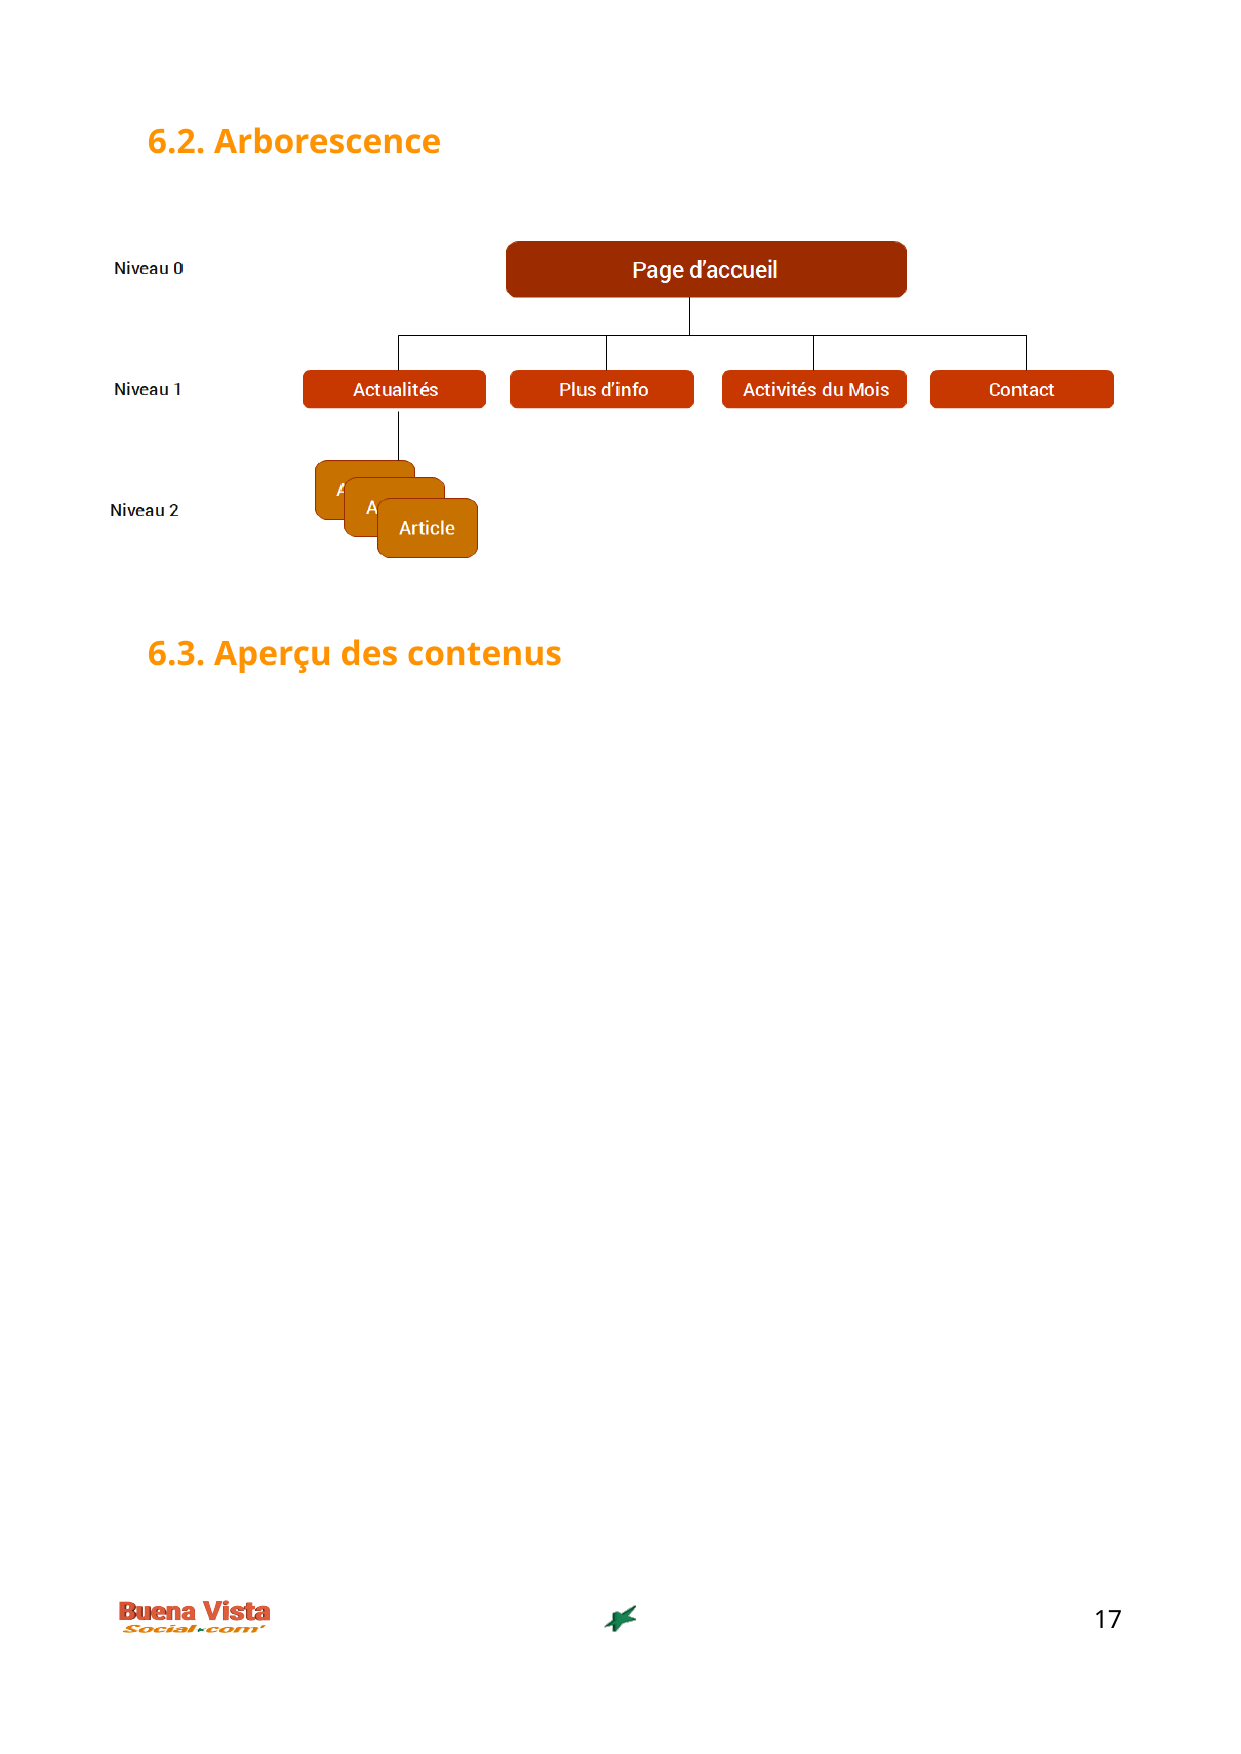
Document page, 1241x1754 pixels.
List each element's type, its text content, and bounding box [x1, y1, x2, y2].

picture [604, 1603, 636, 1636]
picture [103, 229, 1132, 584]
subtitle 6.2. Arborescence [148, 118, 1122, 164]
subtitle 6.3. Aperçu des contenus [148, 630, 1122, 675]
picture [118, 1600, 271, 1637]
